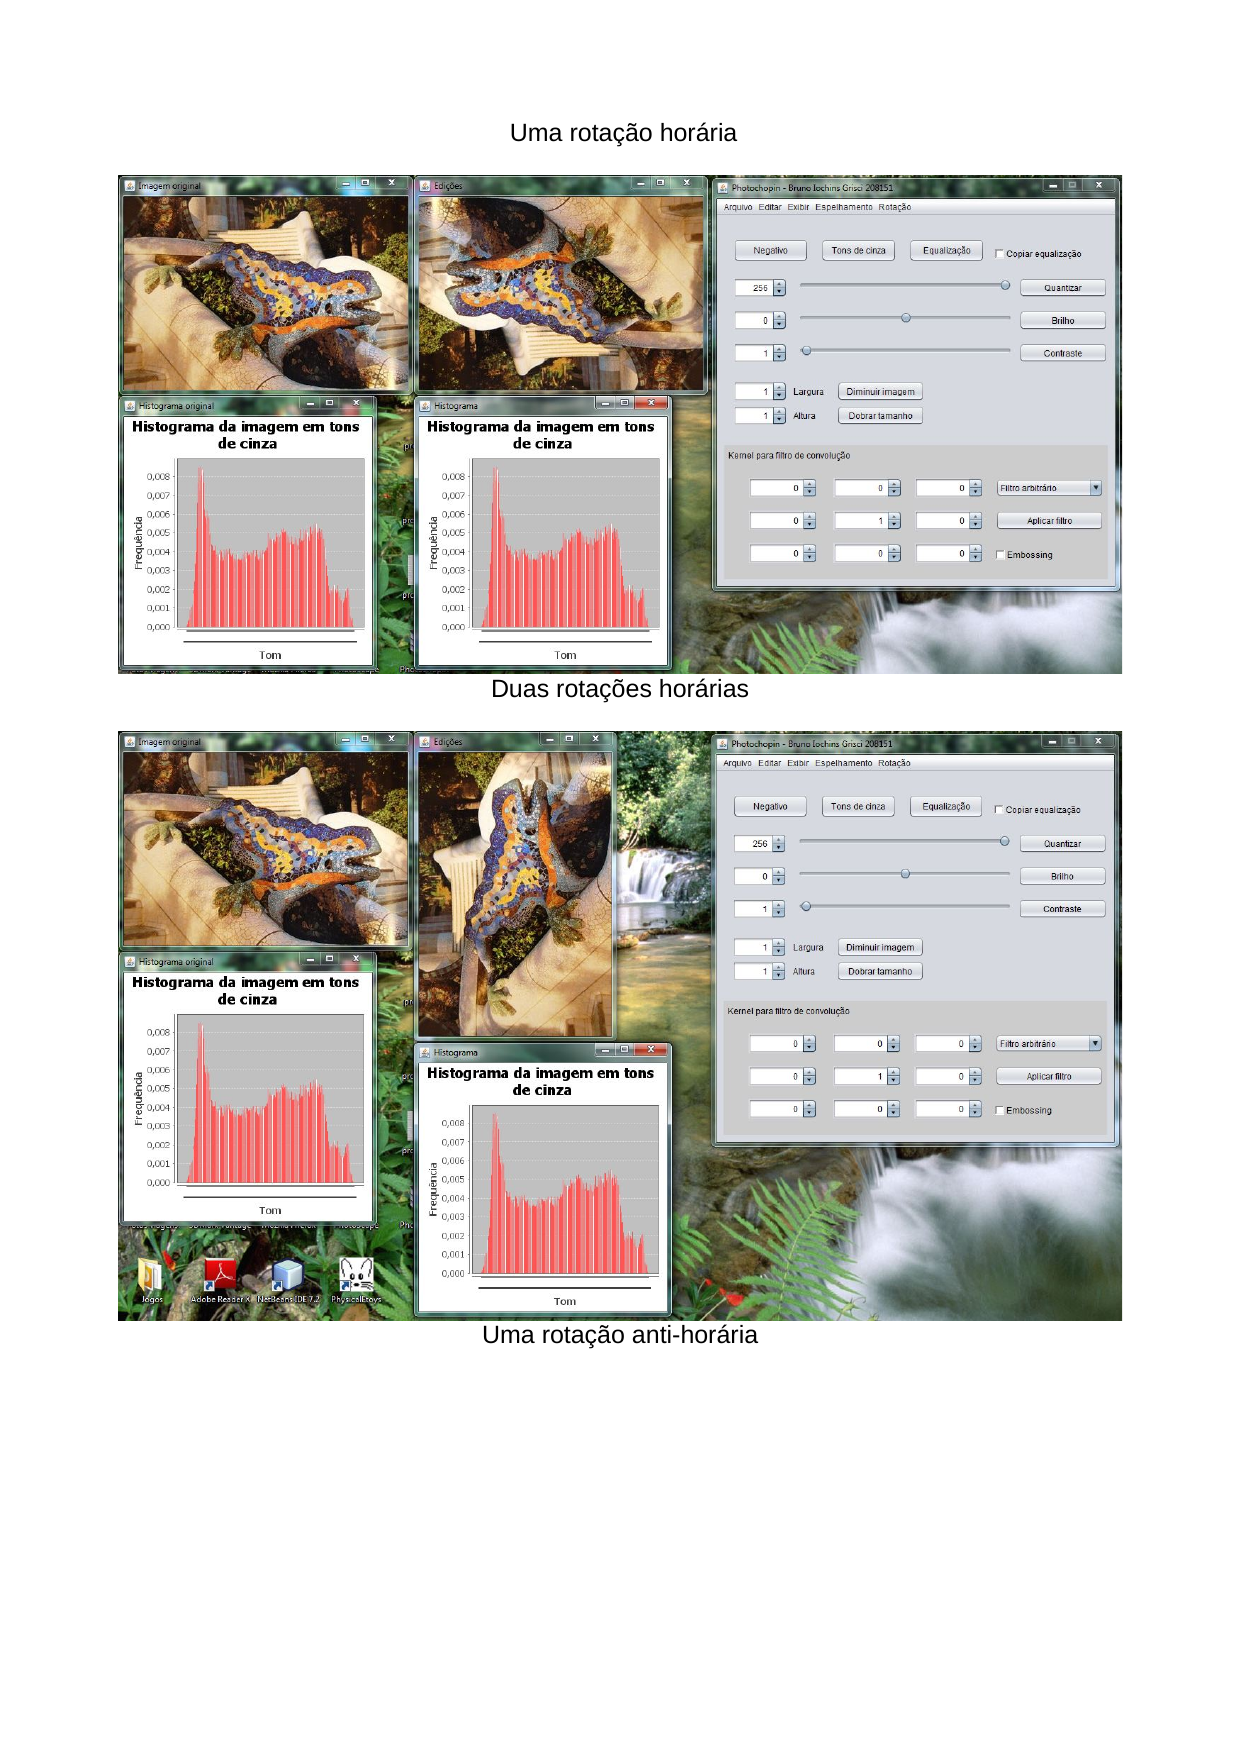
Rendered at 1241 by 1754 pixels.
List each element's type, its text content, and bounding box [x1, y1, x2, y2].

text Uma rotação anti-horária [118, 1321, 1122, 1349]
text Duas rotações horárias [118, 674, 1122, 702]
picture [118, 175, 1123, 674]
text Uma rotação horária [118, 118, 1122, 147]
picture [118, 731, 1123, 1321]
